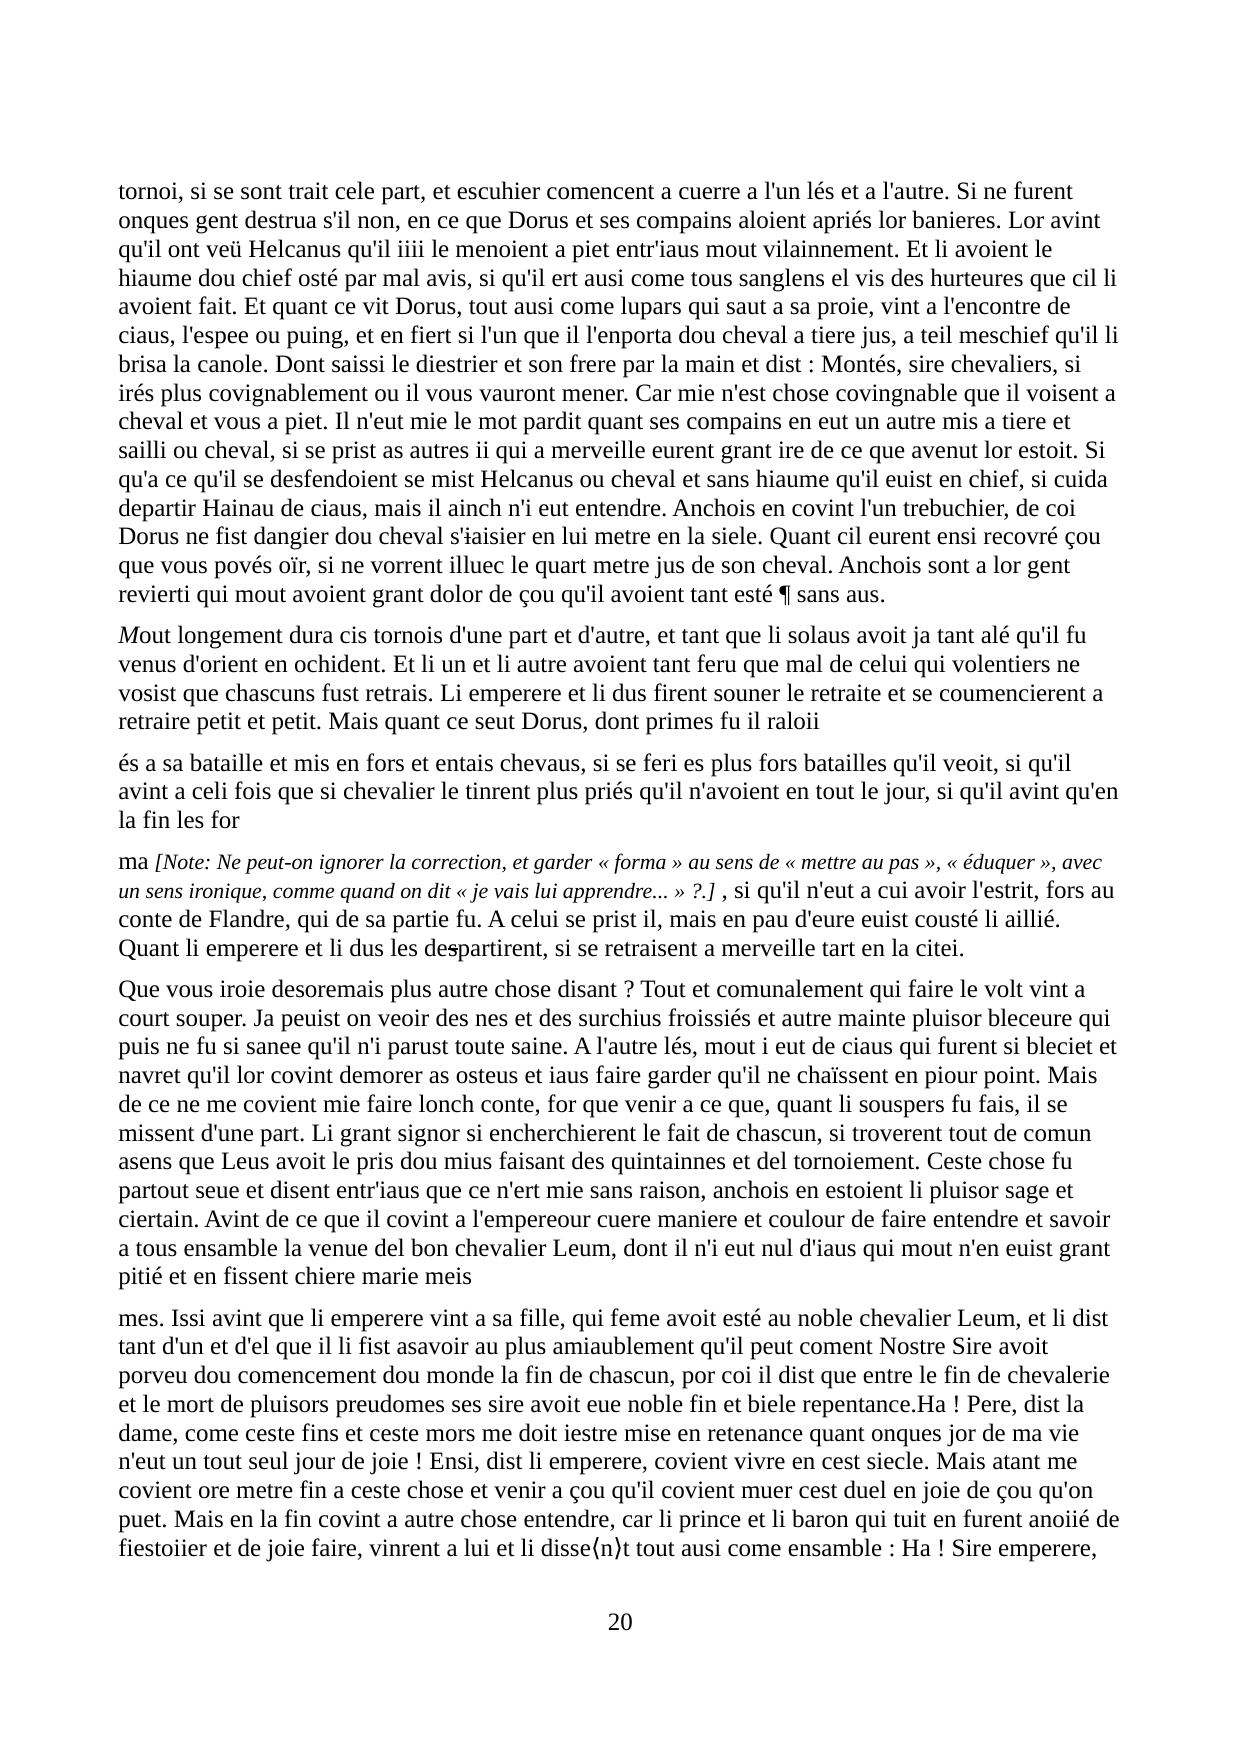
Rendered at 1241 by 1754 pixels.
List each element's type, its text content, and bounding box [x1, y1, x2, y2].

text és a sa bataille et mis en fors et entais chevaus, si se feri es plus fors batailles qu'il veoit, si qu'il avint a celi fois que si chevalier le tinrent plus priés qu'il n'avoient en tout le jour, si qu'il avint qu'en la fin les for [118, 604, 1122, 690]
text Mout longement dura cis tornois d'une part et d'autre, et tant que li solaus avoit ja tant alé qu'il fu venus d'orient en ochident. Et li un et li autre avoient tant feru que mal de celui qui volentiers ne vosist que chascuns fust retrais. Li emperere et li dus firent souner le retraite et se coumencierent a retraire petit et petit. Mais quant ce seut Dorus, dont primes fu il raloii [118, 476, 1122, 591]
text mes. Issi avint que li emperere vint a sa fille, qui feme avoit esté au noble chevalier Leum, et li dist tant d'un et d'el que il li fist asavoir au plus amiaublement qu'il peut coment Nostre Sire avoit porveu dou comencement dou monde la fin de chascun, por coi il dist que entre le fin de chevalerie et le mort de pluisors preudomes ses sire avoit eue noble fin et biele repentance.Ha ! Pere, dist la dame, come ceste fins et ceste mors me doit iestre mise en retenance quant onques jor de ma vie n'eut un tout seul jour de joie ! Ensi, dist li emperere, covient vivre en cest siecle. Mais atant me covient ore metre fin a ceste chose et venir a çou qu'il covient muer cest duel en joie de çou qu'on puet. Mais en la fin covint a autre chose entendre, car li prince et li baron qui tuit en furent anoiié de fiestoiier et de joie faire, vinrent a lui et li disse⟨n⟩t tout ausi come ensamble : Ha ! Sire emperere, come Nostre Sire Dius nos a fait grant hounour en cest siecle quant il vous a mis en la haute roe de Fortune ! Car vous avés sourmonté tous ciaus que on puet savoir qui contre vous[?] [Note: Indistinction n/v] ont esté, et encore plus, a ce que on puet veoir. Vous avés fait de vus anemis vos millours amis, et a daerain mis en cest siecle en parfaite ¶ honor. [118, 1159, 1122, 1533]
text ma [Note: Ne peut-on ignorer la correction, et garder « forma » au sens de « mettre au pas », « éduquer », avec un sens ironique, comme quand on dit « je vais lui apprendre... » ?.] , si qu'il n'eut a cui avoir l'estrit, fors au conte de Flandre, qui de sa partie fu. A celui se prist il, mais en pau d'eure euist cousté li aillié. Quant li emperere et li dus les despartirent, si se retraisent a merveille tart en la citei. [118, 703, 1122, 818]
text Que vous iroie desoremais plus autre chose disant ? Tout et comunalement qui faire le volt vint a court souper. Ja peuist on veoir des nes et des surchius froissiés et autre mainte pluisor bleceure qui puis ne fu si sanee qu'il n'i parust toute saine. A l'autre lés, mout i eut de ciaus qui furent si bleciet et navret qu'il lor covint demorer as osteus et iaus faire garder qu'il ne chaïssent en piour point. Mais de ce ne me covient mie faire lonch conte, for que venir a ce que, quant li souspers fu fais, il se missent d'une part. Li grant signor si encherchierent le fait de chascun, si troverent tout de comun asens que Leus avoit le pris dou mius faisant des quintainnes et del tornoiement. Ceste chose fu partout seue et disent entr'iaus que ce n'ert mie sans raison, anchois en estoient li pluisor sage et ciertain. Avint de ce que il covint a l'empereour cuere maniere et coulour de faire entendre et savoir a tous ensamble la venue del bon chevalier Leum, dont il n'i eut nul d'iaus qui mout n'en euist grant pitié et en fissent chiere marie meis [118, 830, 1122, 1146]
text En çou que vous avés oï desus, rescrie Dorus : Or li ajuwe ! Hainnau a Leum ! Lors li dist uns chevaliers : Ja Hainnau ne autres ne vous i ara mestier que renchcedre ne vous estuece au povre chevalier. Ja par Diu, dist il, au povre ne me renderai. Si ferés, dit cil, au povre d'avoir et riche de chevalerie. Et par Diu, dist Dorus, ja enviers celui ne meterai desfensse quant je le troverai. Trové l'avés, dist cil, aler ne vous covient mie lonch a i erre. Atant le fiert uns autres un cop si dur et si pesant sor son hiaume qui le fist acoler le col de son diestrier, et a çou dist cil : Au povre chevalier vous covient rendre ! A ce fu Dorus abaubi, si car il n'ert mie encore a ce menés qu'il n'euist recovré de sa forche. Si le coureurent seure de si grant ravine, que se cil n'euist esté soucorus, tout se fust partis de celui sans autre doumage. Mais cil le racuellent devant et deriere, si l'euisse⟨n⟩t en la fin ochis quant cil Hainnaus se feri entr'iaus conme gierfaus a la grue. La endroit reconmecha une escremie mervillouse, que il covint que li gius tornast au meschief. Car issi come je le truist escrit, il covint a ciaus de lor malisse coper le cengles as chevaus des ii chevaliers avant qui les peuissent metre a tiere, ne seuist l'eure de mot. Quant il se troverent jus sans autre pierte, q⟨ua⟩nt Hel[?] [Note: Ne s'agit-il pas d'Hainnaus ?] vit son signor a tiere dejouste lui, si le prist par le main et dist : Sire, traions nous hors de ceste chace qui vient ci, car trop me doute que vous ne soiiés bleciés de ces maleois robeour. N'en doutés ja, dist il, mais de ce ai je grant merveille ou vostre chevalier sont. En non Diu, sire, dist cil, si dut avoir le tout pierdut. Atant vin[?]rent lor banieres waucrer parmi le tornoi, si se sont trait cele part, et escuhier comencent a cuerre a l'un lés et a l'autre. Si ne furent onques gent destrua s'il non, en ce que Dorus et ses compains aloient apriés lor banieres. Lor avint qu'il ont veü Helcanus qu'il iiii le menoient a piet entr'iaus mout vilainnement. Et li avoient le hiaume dou chief osté par mal avis, si qu'il ert ausi come tous sanglens el vis des hurteures que cil li avoient fait. Et quant ce vit Dorus, tout ausi come lupars qui saut a sa proie, vint a l'encontre de ciaus, l'espee ou puing, et en fiert si l'un que il l'enporta dou cheval a tiere jus, a teil meschief qu'il li brisa la canole. Dont saissi le diestrier et son frere par la main et dist : Montés, sire chevaliers, si irés plus covignablement ou il vous vauront mener. Car mie n'est chose covingnable que il voisent a cheval et vous a piet. Il n'eut mie le mot pardit quant ses compains en eut un autre mis a tiere et sailli ou cheval, si se prist as autres ii qui a merveille eurent grant ire de ce que avenut lor estoit. Si qu'a ce qu'il se desfendoient se mist Helcanus ou cheval et sans hiaume qu'il euist en chief, si cuida departir Hainau de ciaus, mais il ainch n'i eut entendre. Anchois en covint l'un trebuchier, de coi Dorus ne fist dangier dou cheval s'iaisier en lui metre en la siele. Quant cil eurent ensi recovré çou que vous povés oïr, si ne vorrent illuec le quart metre jus de son cheval. Anchois sont a lor gent revierti qui mout avoient grant dolor de çou qu'il avoient tant esté ¶ sans aus. [118, 176, 1122, 464]
